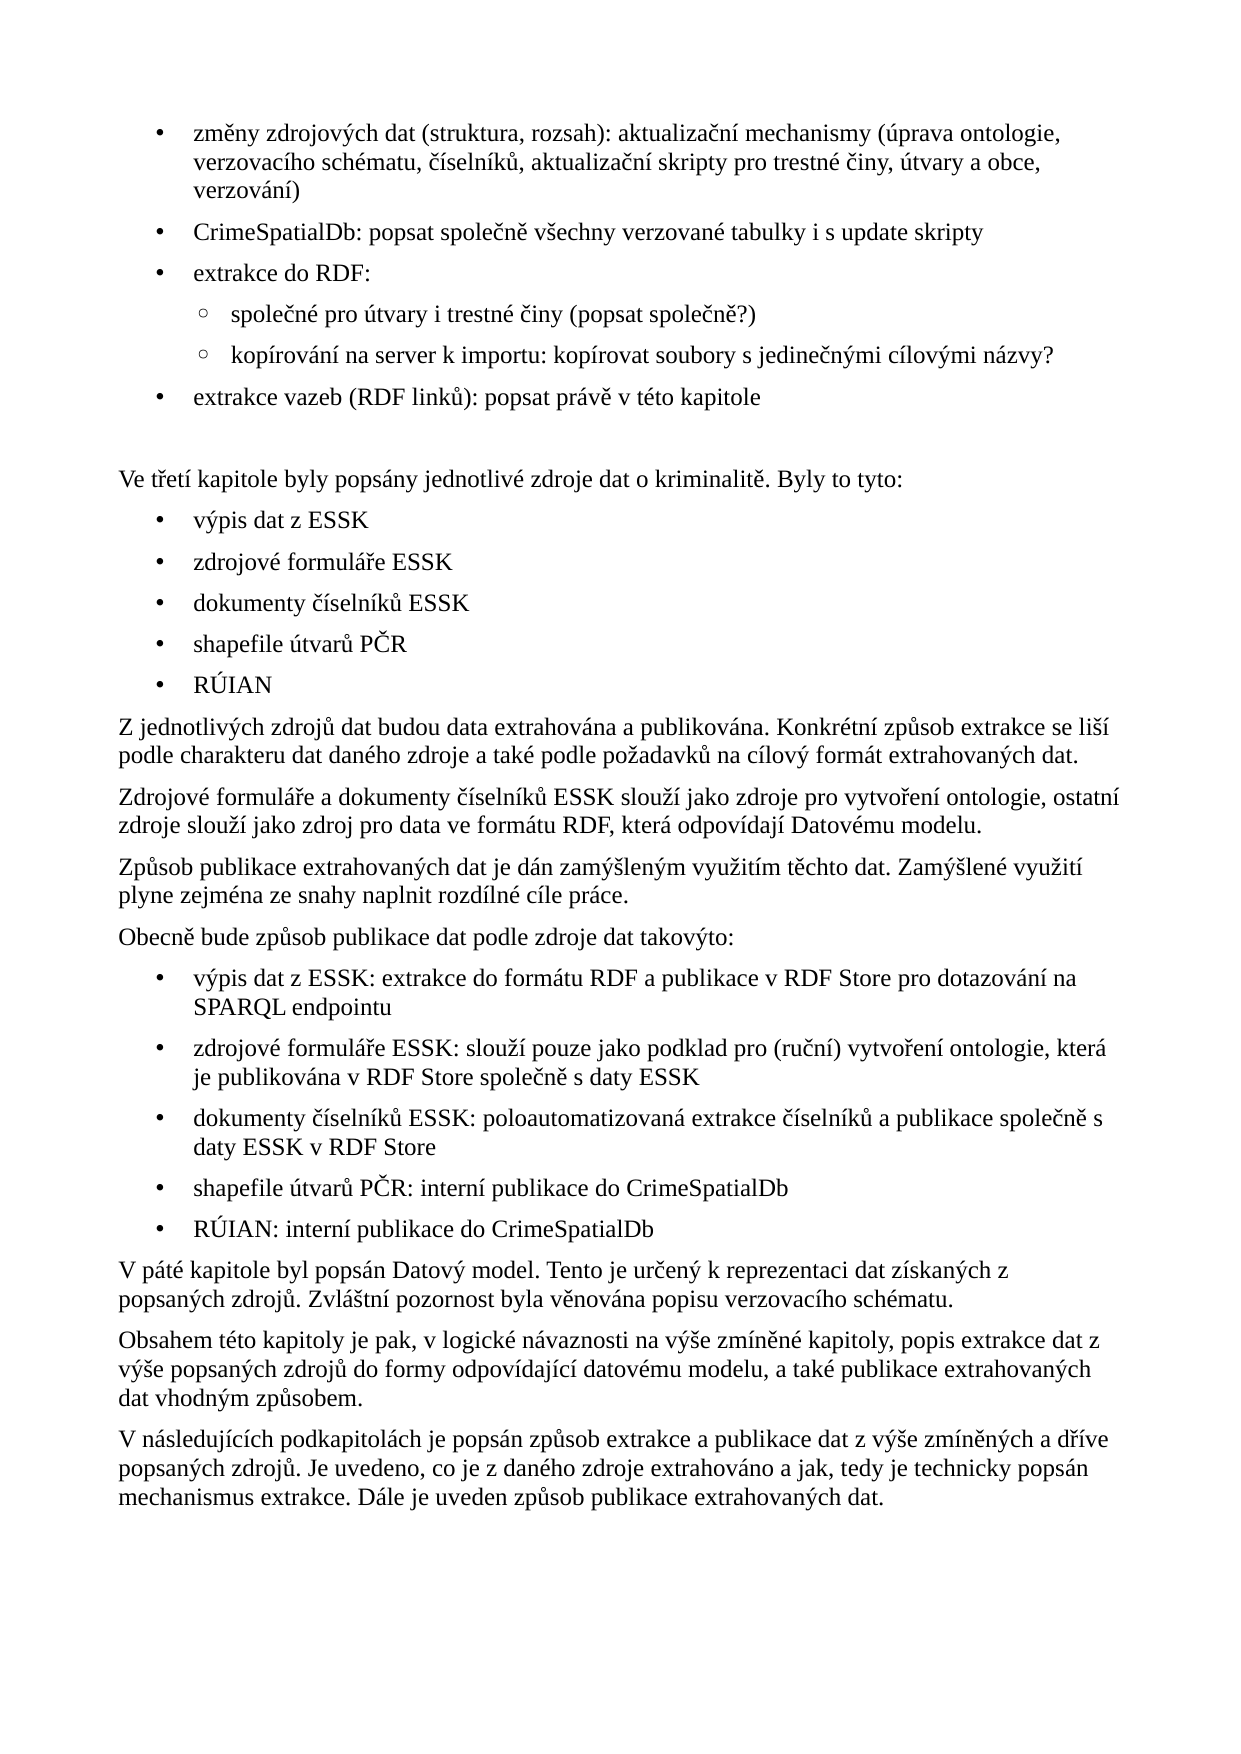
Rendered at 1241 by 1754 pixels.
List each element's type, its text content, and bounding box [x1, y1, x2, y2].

list CrimeSpatialDb: popsat společně všechny verzované tabulky i s update skripty [156, 217, 1122, 246]
list kopírování na server k importu: kopírovat soubory s jedinečnými cílovými názvy? [193, 341, 1122, 369]
text V páté kapitole byl popsán Datový model. Tento je určený k reprezentaci dat získaných z popsaných zdrojů. Zvláštní pozornost byla věnována popisu verzovacího schématu. [118, 1256, 1122, 1313]
list dokumenty číselníků ESSK [156, 588, 1122, 617]
list společné pro útvary i trestné činy (popsat společně?) [193, 299, 1122, 328]
text Zdrojové formuláře a dokumenty číselníků ESSK slouží jako zdroje pro vytvoření ontologie, ostatní zdroje slouží jako zdroj pro data ve formátu RDF, která odpovídají Datovému modelu. [118, 782, 1122, 839]
list shapefile útvarů PČR [156, 629, 1122, 658]
list zdrojové formuláře ESSK: slouží pouze jako podklad pro (ruční) vytvoření ontologie, která je publikována v RDF Store společně s daty ESSK [156, 1033, 1122, 1091]
text Z jednotlivých zdrojů dat budou data extrahována a publikována. Konkrétní způsob extrakce se liší podle charakteru dat daného zdroje a také podle požadavků na cílový formát extrahovaných dat. [118, 712, 1122, 769]
text Způsob publikace extrahovaných dat je dán zamýšleným využitím těchto dat. Zamýšlené využití plyne zejména ze snahy naplnit rozdílné cíle práce. [118, 852, 1122, 909]
list výpis dat z ESSK: extrakce do formátu RDF a publikace v RDF Store pro dotazování na SPARQL endpointu [156, 963, 1122, 1021]
list shapefile útvarů PČR: interní publikace do CrimeSpatialDb [156, 1173, 1122, 1202]
list výpis dat z ESSK [156, 506, 1122, 534]
list dokumenty číselníků ESSK: poloautomatizovaná extrakce číselníků a publikace společně s daty ESSK v RDF Store [156, 1103, 1122, 1161]
list extrakce do RDF: [156, 258, 1122, 287]
text V následujících podkapitolách je popsán způsob extrakce a publikace dat z výše zmíněných a dříve popsaných zdrojů. Je uvedeno, co je z daného zdroje extrahováno a jak, tedy je technicky popsán mechanismus extrakce. Dále je uveden způsob publikace extrahovaných dat. [118, 1424, 1122, 1511]
text Ve třetí kapitole byly popsány jednotlivé zdroje dat o kriminalitě. Byly to tyto: [118, 464, 1122, 493]
list RÚIAN [156, 671, 1122, 699]
text Obecně bude způsob publikace dat podle zdroje dat takovýto: [118, 922, 1122, 951]
list změny zdrojových dat (struktura, rozsah): aktualizační mechanismy (úprava ontologie, verzovacího schématu, číselníků, aktualizační skripty pro trestné činy, útvary a obce, verzování) [156, 118, 1122, 204]
list RÚIAN: interní publikace do CrimeSpatialDb [156, 1214, 1122, 1243]
text Obsahem této kapitoly je pak, v logické návaznosti na výše zmíněné kapitoly, popis extrakce dat z výše popsaných zdrojů do formy odpovídající datovému modelu, a také publikace extrahovaných dat vhodným způsobem. [118, 1326, 1122, 1412]
list extrakce vazeb (RDF linků): popsat právě v této kapitole [156, 382, 1122, 411]
list zdrojové formuláře ESSK [156, 547, 1122, 576]
